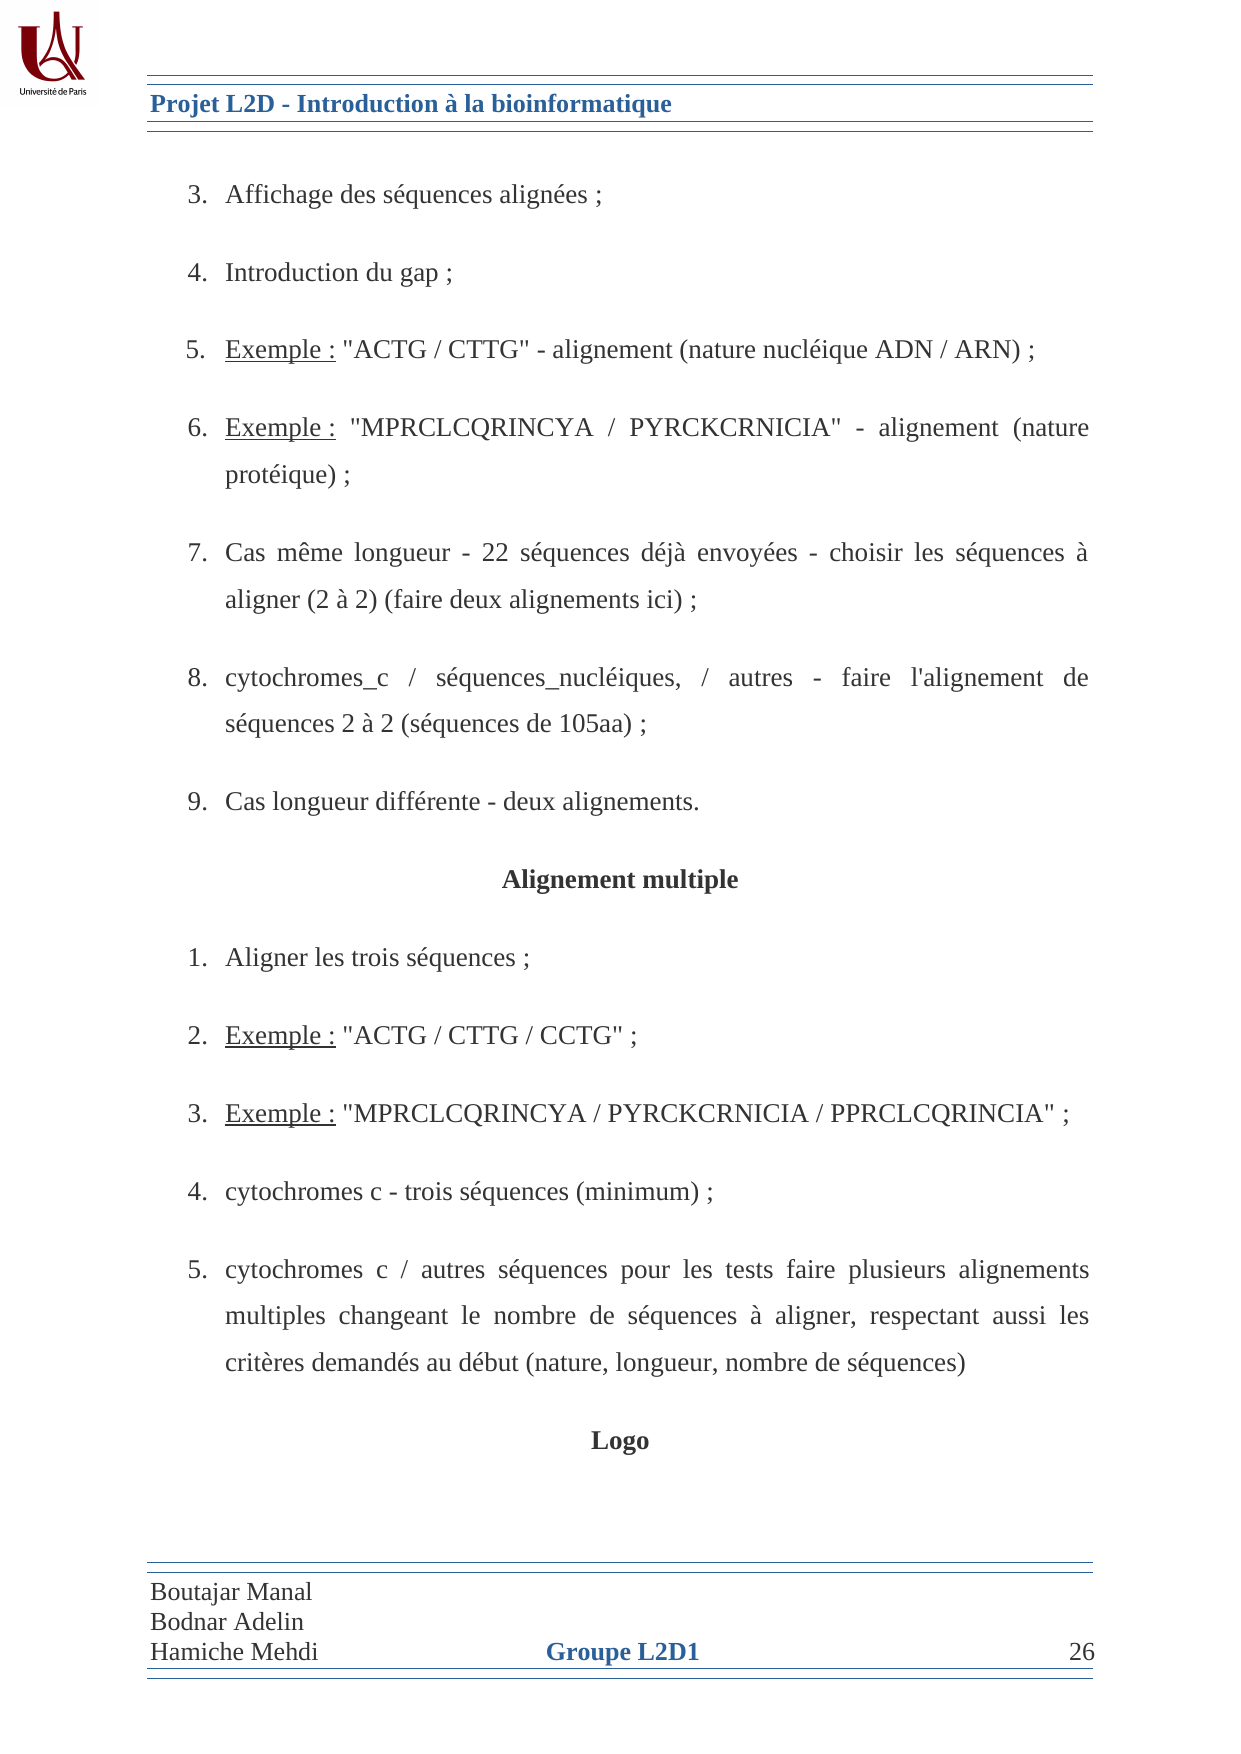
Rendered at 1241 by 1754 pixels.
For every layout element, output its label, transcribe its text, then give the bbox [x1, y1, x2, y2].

list Cas même longueur - 22 séquences déjà envoyées - choisir les séquences à aligner (2 à 2) (faire deux alignements ici) ; [187, 536, 1090, 614]
list Exemple : "MPRCLCQRINCYA / PYRCKCRNICIA" - alignement (nature protéique) ; [187, 412, 1090, 489]
list Affichage des séquences alignées ; [187, 178, 1090, 209]
list Exemple : "ACTG / CTTG" - alignement (nature nucléique ADN / ARN) ; [185, 334, 1090, 365]
list Cas longueur différente - deux alignements. [187, 785, 1090, 816]
list Aligner les trois séquences ; [187, 941, 1090, 972]
text Logo [150, 1424, 1090, 1455]
list cytochromes c / autres séquences pour les tests faire plusieurs alignements multiples changeant le nombre de séquences à aligner, respectant aussi les critères demandés au début (nature, longueur, nombre de séquences) [187, 1253, 1090, 1377]
picture [0, 0, 101, 107]
list Introduction du gap ; [187, 256, 1090, 287]
list cytochromes c - trois séquences (minimum) ; [187, 1175, 1090, 1206]
text Alignement multiple [150, 863, 1090, 894]
list Exemple : "MPRCLCQRINCYA / PYRCKCRNICIA / PPRCLCQRINCIA" ; [187, 1097, 1090, 1128]
list Exemple : "ACTG / CTTG / CCTG" ; [187, 1019, 1090, 1050]
list cytochromes_c / séquences_nucléiques, / autres - faire l'alignement de séquences 2 à 2 (séquences de 105aa) ; [187, 661, 1090, 738]
